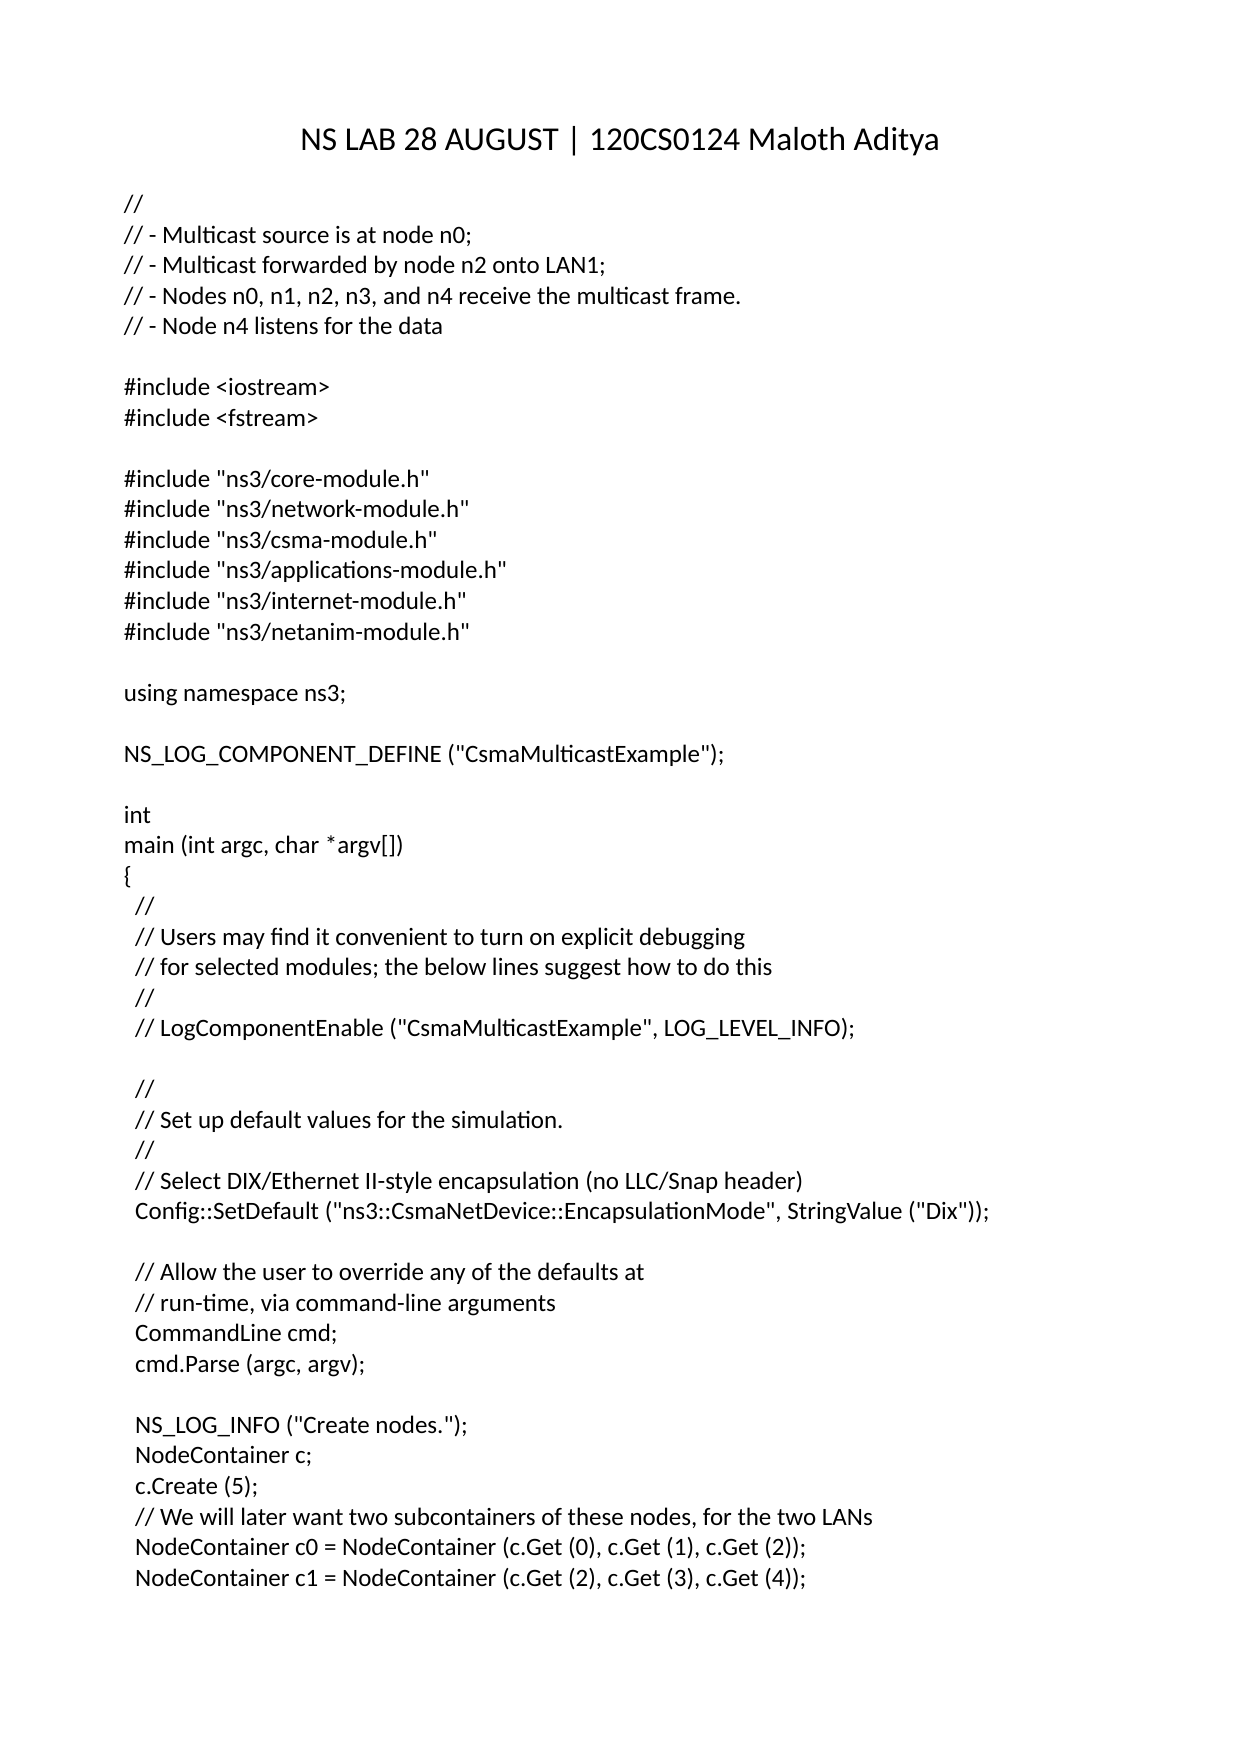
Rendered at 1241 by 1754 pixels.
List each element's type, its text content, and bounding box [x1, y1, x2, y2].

text // [118, 982, 1122, 1012]
text { [118, 860, 1122, 890]
text #include "ns3/csma-module.h" [118, 524, 1122, 554]
text main (int argc, char *argv[]) [118, 829, 1122, 860]
text // Set up default values for the simulation. [118, 1104, 1122, 1134]
text using namespace ns3; [118, 677, 1122, 707]
text c.Create (5); [118, 1470, 1122, 1501]
text CommandLine cmd; [118, 1318, 1122, 1348]
text NodeContainer c1 = NodeContainer (c.Get (2), c.Get (3), c.Get (4)); [118, 1562, 1122, 1592]
text #include "ns3/applications-module.h" [118, 554, 1122, 585]
text #include <fstream> [118, 402, 1122, 432]
text #include "ns3/core-module.h" [118, 463, 1122, 493]
text // We will later want two subcontainers of these nodes, for the two LANs [118, 1501, 1122, 1531]
text // Select DIX/Ethernet II-style encapsulation (no LLC/Snap header) [118, 1165, 1122, 1196]
text // [118, 1134, 1122, 1165]
text cmd.Parse (argc, argv); [118, 1348, 1122, 1379]
text // [118, 890, 1122, 921]
text NodeContainer c; [118, 1440, 1122, 1470]
text NS_LOG_INFO ("Create nodes."); [118, 1409, 1122, 1440]
text // - Node n4 listens for the data [118, 310, 1122, 341]
text #include "ns3/netanim-module.h" [118, 616, 1122, 646]
text // run-time, via command-line arguments [118, 1287, 1122, 1318]
text #include <iostream> [118, 371, 1122, 402]
text #include "ns3/network-module.h" [118, 493, 1122, 524]
text // Allow the user to override any of the defaults at [118, 1257, 1122, 1287]
text #include "ns3/internet-module.h" [118, 585, 1122, 616]
text // [118, 188, 1122, 219]
text NodeContainer c0 = NodeContainer (c.Get (0), c.Get (1), c.Get (2)); [118, 1531, 1122, 1562]
text // - Nodes n0, n1, n2, n3, and n4 receive the multicast frame. [118, 280, 1122, 310]
text // for selected modules; the below lines suggest how to do this [118, 951, 1122, 982]
text Config::SetDefault ("ns3::CsmaNetDevice::EncapsulationMode", StringValue ("Dix")); [118, 1196, 1122, 1226]
text int [118, 799, 1122, 829]
text NS_LOG_COMPONENT_DEFINE ("CsmaMulticastExample"); [118, 738, 1122, 768]
text // LogComponentEnable ("CsmaMulticastExample", LOG_LEVEL_INFO); [118, 1012, 1122, 1043]
text // - Multicast forwarded by node n2 onto LAN1; [118, 249, 1122, 280]
text // [118, 1073, 1122, 1104]
text // Users may find it convenient to turn on explicit debugging [118, 921, 1122, 951]
text // - Multicast source is at node n0; [118, 219, 1122, 249]
